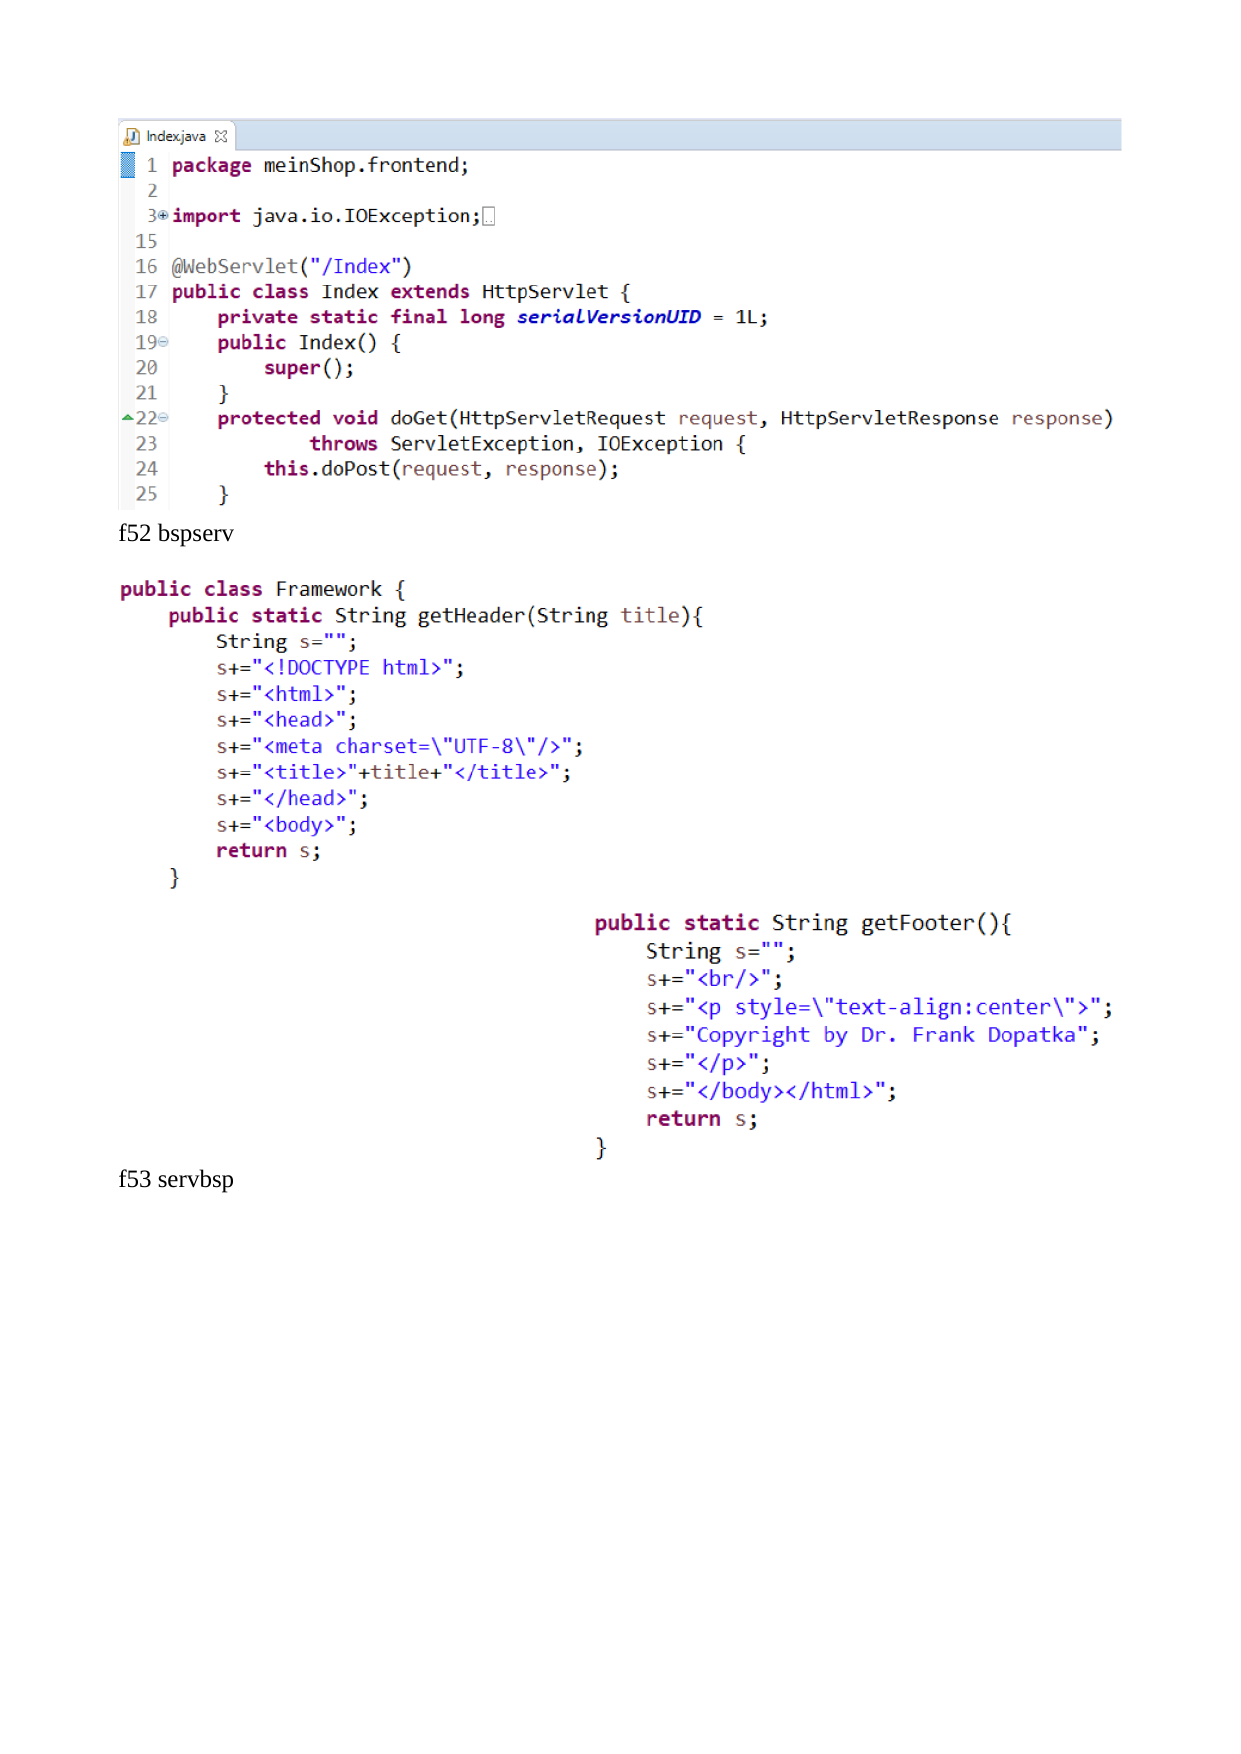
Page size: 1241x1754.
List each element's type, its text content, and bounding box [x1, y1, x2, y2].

picture [118, 575, 1122, 1164]
picture [118, 118, 1122, 519]
text f53 servbsp [118, 1164, 1122, 1192]
text f52 bspserv [118, 519, 1122, 547]
